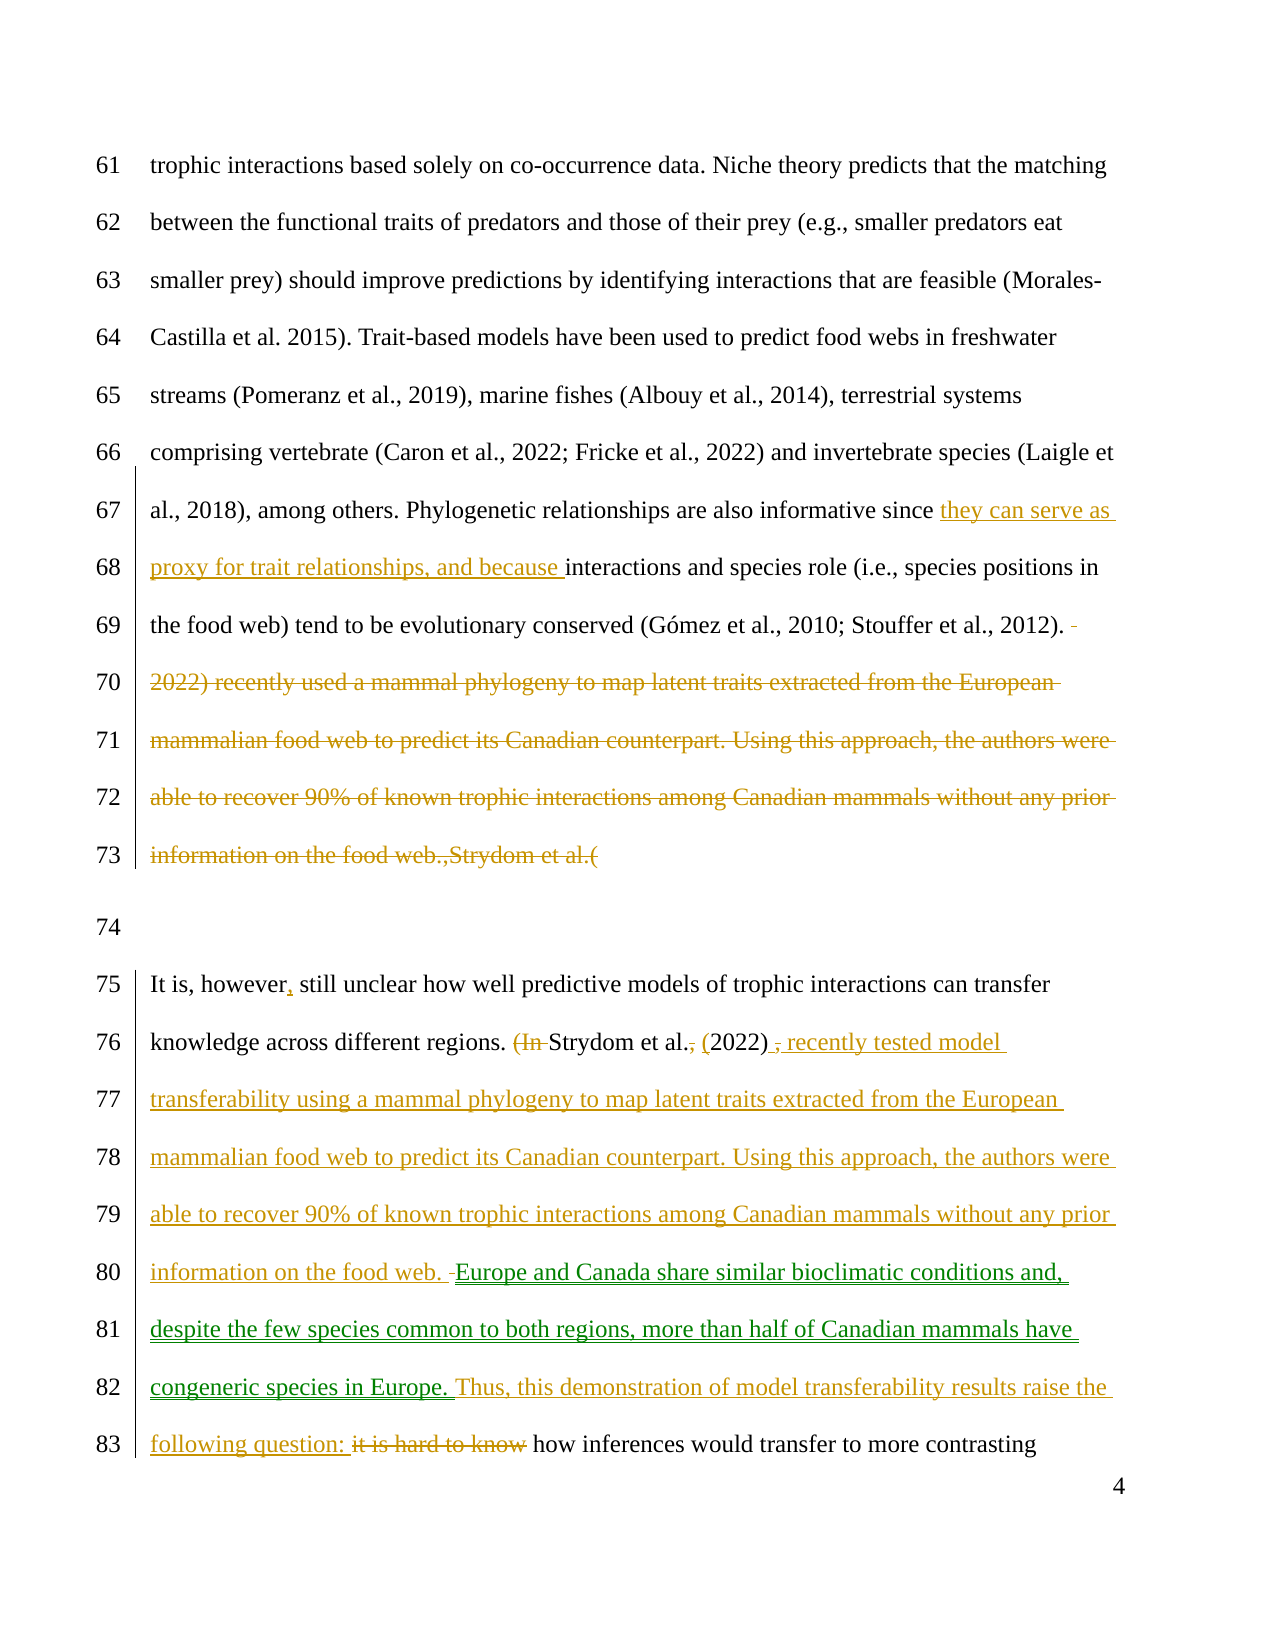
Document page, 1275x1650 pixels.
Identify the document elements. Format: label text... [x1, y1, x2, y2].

text It is, however, still unclear how well predictive models of trophic interactions can transfer knowledge across different regions. Strydom et al. (2022) recently tested model transferability using a mammal phylogeny to map latent traits extracted from the European mammalian food web to predict its Canadian counterpart. Using this approach, the authors were able to recover 90% of known trophic interactions among Canadian mammals without any prior information on the food web. Europe and Canada share similar bioclimatic conditions and, despite the few species common to both regions, more than half of Canadian mammals have congeneric species in Europe. Thus, this demonstration of model transferability results raise the following question: how inferences would transfer to more contrasting environments? [150, 969, 1125, 1458]
text Fortunately, the predator-prey interaction that compose food webs relationships have been shown to respond to a predictable set of neutral and niche processes (Morales-Castilla et al., 2015). A neutral model for trophic interactions suggests that the probability and strength of interactions depend only onto the co-occurrences and abundances of species (Canard et al., 2012). However, recent studies have shown that even if co-occurrence is a requirement for species to interact, it is not evidence for realized trophic interactions (Blanchet et al., 2020). We must thus be careful when making assertions about trophic interactions based solely on co-occurrence data. Niche theory predicts that the matching between the functional traits of predators and those of their prey (e.g., smaller predators eat smaller prey) should improve predictions by identifying interactions that are feasible (Morales-Castilla et al. 2015). Trait-based models have been used to predict food webs in freshwater streams (Pomeranz et al., 2019), marine fishes (Albouy et al., 2014), terrestrial systems comprising vertebrate (Caron et al., 2022; Fricke et al., 2022) and invertebrate species (Laigle et al., 2018), among others. Phylogenetic relationships are also informative since they can serve as proxy for trait relationships, and because interactions and species role (i.e., species positions in the food web) tend to be evolutionary conserved (Gómez et al., 2010; Stouffer et al., 2012). [150, 150, 1125, 869]
